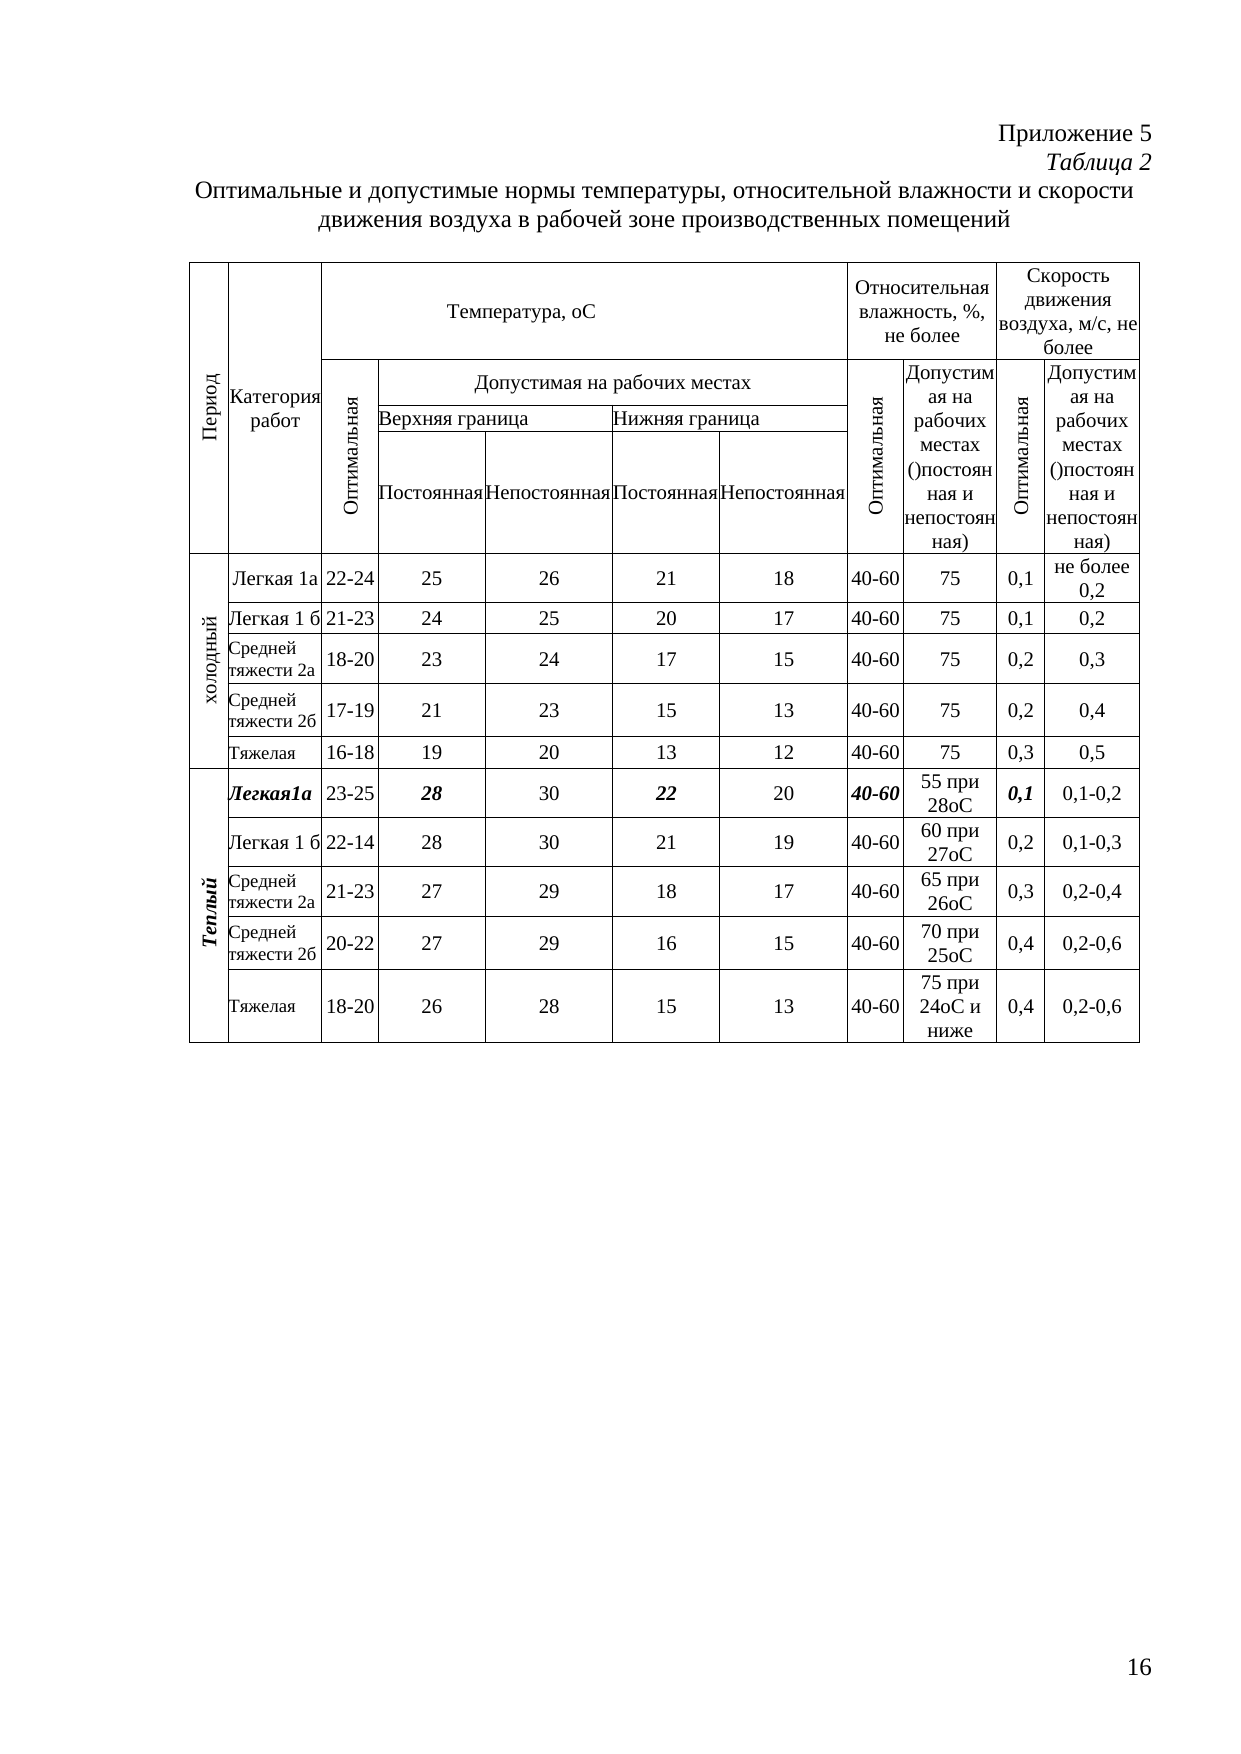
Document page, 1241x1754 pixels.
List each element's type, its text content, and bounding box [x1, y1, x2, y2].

text Оптимальные и допустимые нормы температуры, относительной влажности и скорости движения воздуха в рабочей зоне производственных помещений [177, 176, 1152, 233]
table_cell 12 [720, 737, 847, 767]
table_cell 18 [613, 867, 719, 916]
table_cell Средней тяжести 2а [229, 634, 321, 683]
table_cell Допустимая на рабочих местах ()постоянная и непостоянная) [904, 360, 996, 553]
table_cell 21 [379, 684, 485, 736]
table_cell 40-60 [848, 917, 903, 969]
text Таблица 2 [177, 147, 1152, 176]
table_cell 13 [720, 684, 847, 736]
table_cell 75 [904, 603, 996, 633]
table_cell 0,3 [1045, 634, 1139, 683]
table_cell Тяжелая [229, 970, 321, 1042]
table_cell 70 при 25оС [904, 917, 996, 969]
table_cell 27 [379, 867, 485, 916]
table_cell 13 [613, 737, 719, 767]
table_cell 0,2-0,6 [1045, 917, 1139, 969]
table_cell 0,1 [997, 769, 1044, 817]
table_cell 65 при 26оС [904, 867, 996, 916]
table_cell 0,4 [997, 970, 1044, 1042]
table_cell Легкая 1 б [229, 603, 321, 633]
table_cell 21-23 [322, 603, 378, 633]
table_cell 18 [720, 554, 847, 602]
table_cell 75 [904, 554, 996, 602]
table_cell 0,5 [1045, 737, 1139, 767]
table_cell Непостоянная [486, 432, 612, 553]
table_cell 40-60 [848, 684, 903, 736]
table_cell 0,2-0,4 [1045, 867, 1139, 916]
table_cell Легкая 1а [229, 554, 321, 602]
table_cell Средней тяжести 2б [229, 917, 321, 969]
table_cell Средней тяжести 2б [229, 684, 321, 736]
table_cell 19 [379, 737, 485, 767]
table_cell 26 [379, 970, 485, 1042]
table_cell 40-60 [848, 554, 903, 602]
table_cell 0,3 [997, 867, 1044, 916]
table_cell холодный [190, 554, 228, 767]
table_cell 75 [904, 684, 996, 736]
table_cell Постоянная [379, 432, 485, 553]
table_cell Постоянная [613, 432, 719, 553]
table_cell 40-60 [848, 867, 903, 916]
table_cell 0,4 [997, 917, 1044, 969]
table_cell 15 [613, 970, 719, 1042]
table_cell 23-25 [322, 769, 378, 817]
table_cell 13 [720, 970, 847, 1042]
table_cell 20 [613, 603, 719, 633]
table_cell 20-22 [322, 917, 378, 969]
table_cell 15 [720, 634, 847, 683]
table_cell 15 [720, 917, 847, 969]
table_cell Оптимальная [322, 360, 378, 553]
table_cell 20 [486, 737, 612, 767]
table_cell Легкая 1 б [229, 818, 321, 866]
table_cell Допустимая на рабочих местах [379, 360, 847, 404]
table_cell не более 0,2 [1045, 554, 1139, 602]
table_cell 21-23 [322, 867, 378, 916]
table_cell 17 [720, 603, 847, 633]
table_cell 30 [486, 769, 612, 817]
table_header Температура, оС [322, 263, 847, 359]
table_cell 0,2 [997, 684, 1044, 736]
table_cell Нижняя граница [613, 406, 847, 431]
table_cell 23 [486, 684, 612, 736]
table_cell 75 [904, 634, 996, 683]
table_cell Непостоянная [720, 432, 847, 553]
table_cell 40-60 [848, 970, 903, 1042]
table_cell 40-60 [848, 634, 903, 683]
table_cell 28 [486, 970, 612, 1042]
table_cell 17 [613, 634, 719, 683]
table_cell Легкая1а [229, 769, 321, 817]
table_cell 29 [486, 917, 612, 969]
table_cell 0,4 [1045, 684, 1139, 736]
table_cell 0,1 [997, 554, 1044, 602]
table_cell 0,1-0,2 [1045, 769, 1139, 817]
table_cell 40-60 [848, 737, 903, 767]
subtitle Приложение 5 [177, 118, 1152, 147]
table_cell 17 [720, 867, 847, 916]
table_cell Верхняя граница [379, 406, 612, 431]
table_cell 24 [379, 603, 485, 633]
table_cell 55 при 28оС [904, 769, 996, 817]
table_cell Средней тяжести 2а [229, 867, 321, 916]
table_cell Тяжелая [229, 737, 321, 767]
table_cell 28 [379, 769, 485, 817]
table_cell Теплый [190, 769, 228, 1042]
table_header Категория работ [229, 263, 321, 553]
table_header Относительная влажность, %, не более [848, 263, 996, 359]
table_cell 21 [613, 554, 719, 602]
table_cell Оптимальная [848, 360, 903, 553]
table_header Скорость движения воздуха, м/с, не более [997, 263, 1139, 359]
table_cell Оптимальная [997, 360, 1044, 553]
table_cell 0,2-0,6 [1045, 970, 1139, 1042]
table_cell 22-14 [322, 818, 378, 866]
table_cell 60 при 27оС [904, 818, 996, 866]
table_cell 18-20 [322, 634, 378, 683]
table_cell 22 [613, 769, 719, 817]
table_cell 25 [379, 554, 485, 602]
table_cell 0,2 [997, 634, 1044, 683]
table_cell 23 [379, 634, 485, 683]
table_cell 0,1 [997, 603, 1044, 633]
table_cell 18-20 [322, 970, 378, 1042]
table_cell 28 [379, 818, 485, 866]
table_cell 24 [486, 634, 612, 683]
table_cell 27 [379, 917, 485, 969]
table_cell 16 [613, 917, 719, 969]
table_cell 30 [486, 818, 612, 866]
table_cell 16-18 [322, 737, 378, 767]
table_cell 0,2 [1045, 603, 1139, 633]
table_cell 75 при 24оС и ниже [904, 970, 996, 1042]
table_cell Допустимая на рабочих местах ()постоянная и непостоянная) [1045, 360, 1139, 553]
table_cell 40-60 [848, 818, 903, 866]
table_cell 21 [613, 818, 719, 866]
table_cell 0,2 [997, 818, 1044, 866]
table_cell 17-19 [322, 684, 378, 736]
table_cell 19 [720, 818, 847, 866]
table_cell 0,1-0,3 [1045, 818, 1139, 866]
table_cell 15 [613, 684, 719, 736]
table_cell 40-60 [848, 603, 903, 633]
table_cell 26 [486, 554, 612, 602]
table_cell 29 [486, 867, 612, 916]
table_header Период [190, 263, 228, 553]
table_cell 75 [904, 737, 996, 767]
table_cell 40-60 [848, 769, 903, 817]
table_cell 0,3 [997, 737, 1044, 767]
table_cell 22-24 [322, 554, 378, 602]
table_cell 25 [486, 603, 612, 633]
table_cell 20 [720, 769, 847, 817]
